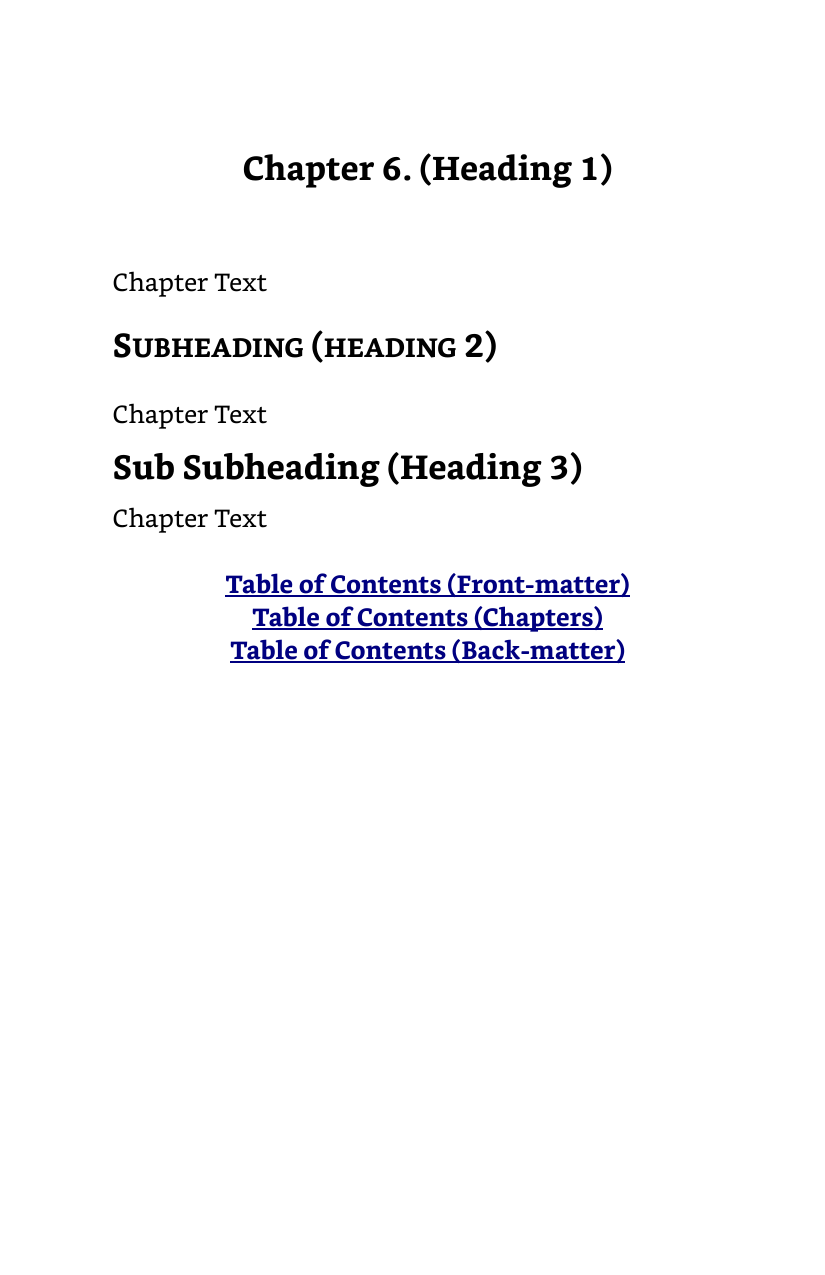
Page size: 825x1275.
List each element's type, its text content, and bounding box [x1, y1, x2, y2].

text Table of Contents (Back-matter) [112, 633, 742, 666]
text Table of Contents (Front-matter) [112, 567, 742, 600]
text Table of Contents (Chapters) [112, 600, 742, 633]
subtitle Sub Subheading (Heading 3) [112, 444, 742, 488]
text Chapter Text [112, 397, 742, 429]
subtitle Subheading (heading 2) [112, 322, 742, 366]
text Chapter Text [112, 264, 742, 297]
subtitle Chapter 6. (Heading 1) [112, 146, 742, 189]
text Chapter Text [112, 501, 742, 534]
